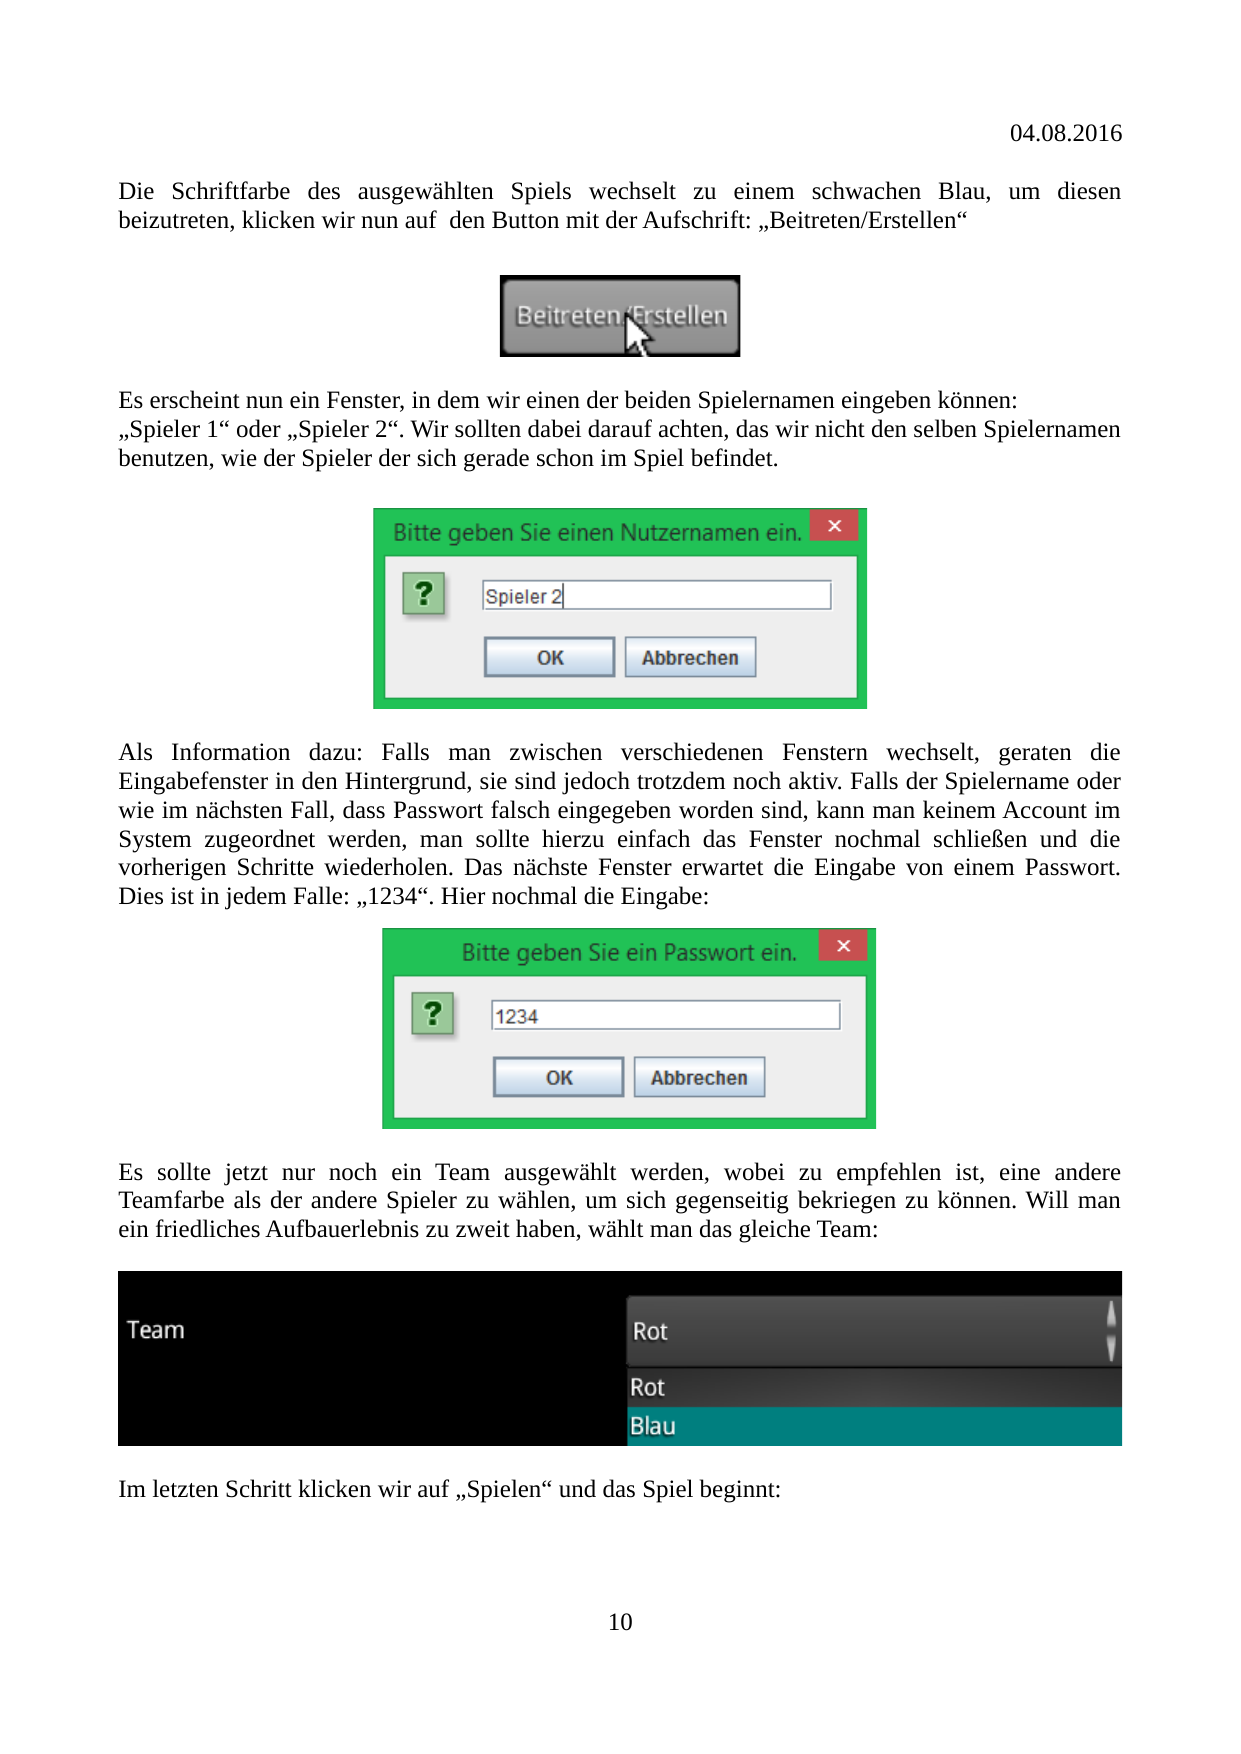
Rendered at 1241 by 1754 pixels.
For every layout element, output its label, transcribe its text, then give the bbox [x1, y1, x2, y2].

text Es sollte jetzt nur noch ein Team ausgewählt werden, wobei zu empfehlen ist, eine andere Teamfarbe als der andere Spieler zu wählen, um sich gegenseitig bekriegen zu können. Will man ein friedliches Aufbauerlebnis zu zweit haben, wählt man das gleiche Team: [118, 1157, 1122, 1243]
text Im letzten Schritt klicken wir auf „Spielen“ und das Spiel beginnt: [118, 1474, 1122, 1503]
picture [382, 928, 877, 1129]
picture [499, 275, 741, 357]
text Die Schriftfarbe des ausgewählten Spiels wechselt zu einem schwachen Blau, um diesen beizutreten, klicken wir nun auf den Button mit der Aufschrift: „Beitreten/Erstellen“ [118, 176, 1122, 234]
picture [373, 508, 868, 709]
text Als Information dazu: Falls man zwischen verschiedenen Fenstern wechselt, geraten die Eingabefenster in den Hintergrund, sie sind jedoch trotzdem noch aktiv. Falls der Spielername oder wie im nächsten Fall, dass Passwort falsch eingegeben worden sind, kann man keinem Account im System zugeordnet werden, man sollte hierzu einfach das Fenster nochmal schließen und die vorherigen Schritte wiederholen. Das nächste Fenster erwartet die Eingabe von einem Passwort. Dies ist in jedem Falle: „1234“. Hier nochmal die Eingabe: [118, 737, 1122, 910]
text Es erscheint nun ein Fenster, in dem wir einen der beiden Spielernamen eingeben können: [118, 385, 1122, 414]
text „Spieler 1“ oder „Spieler 2“. Wir sollten dabei darauf achten, das wir nicht den selben Spielernamen benutzen, wie der Spieler der sich gerade schon im Spiel befindet. [118, 414, 1122, 472]
picture [118, 1271, 1123, 1446]
